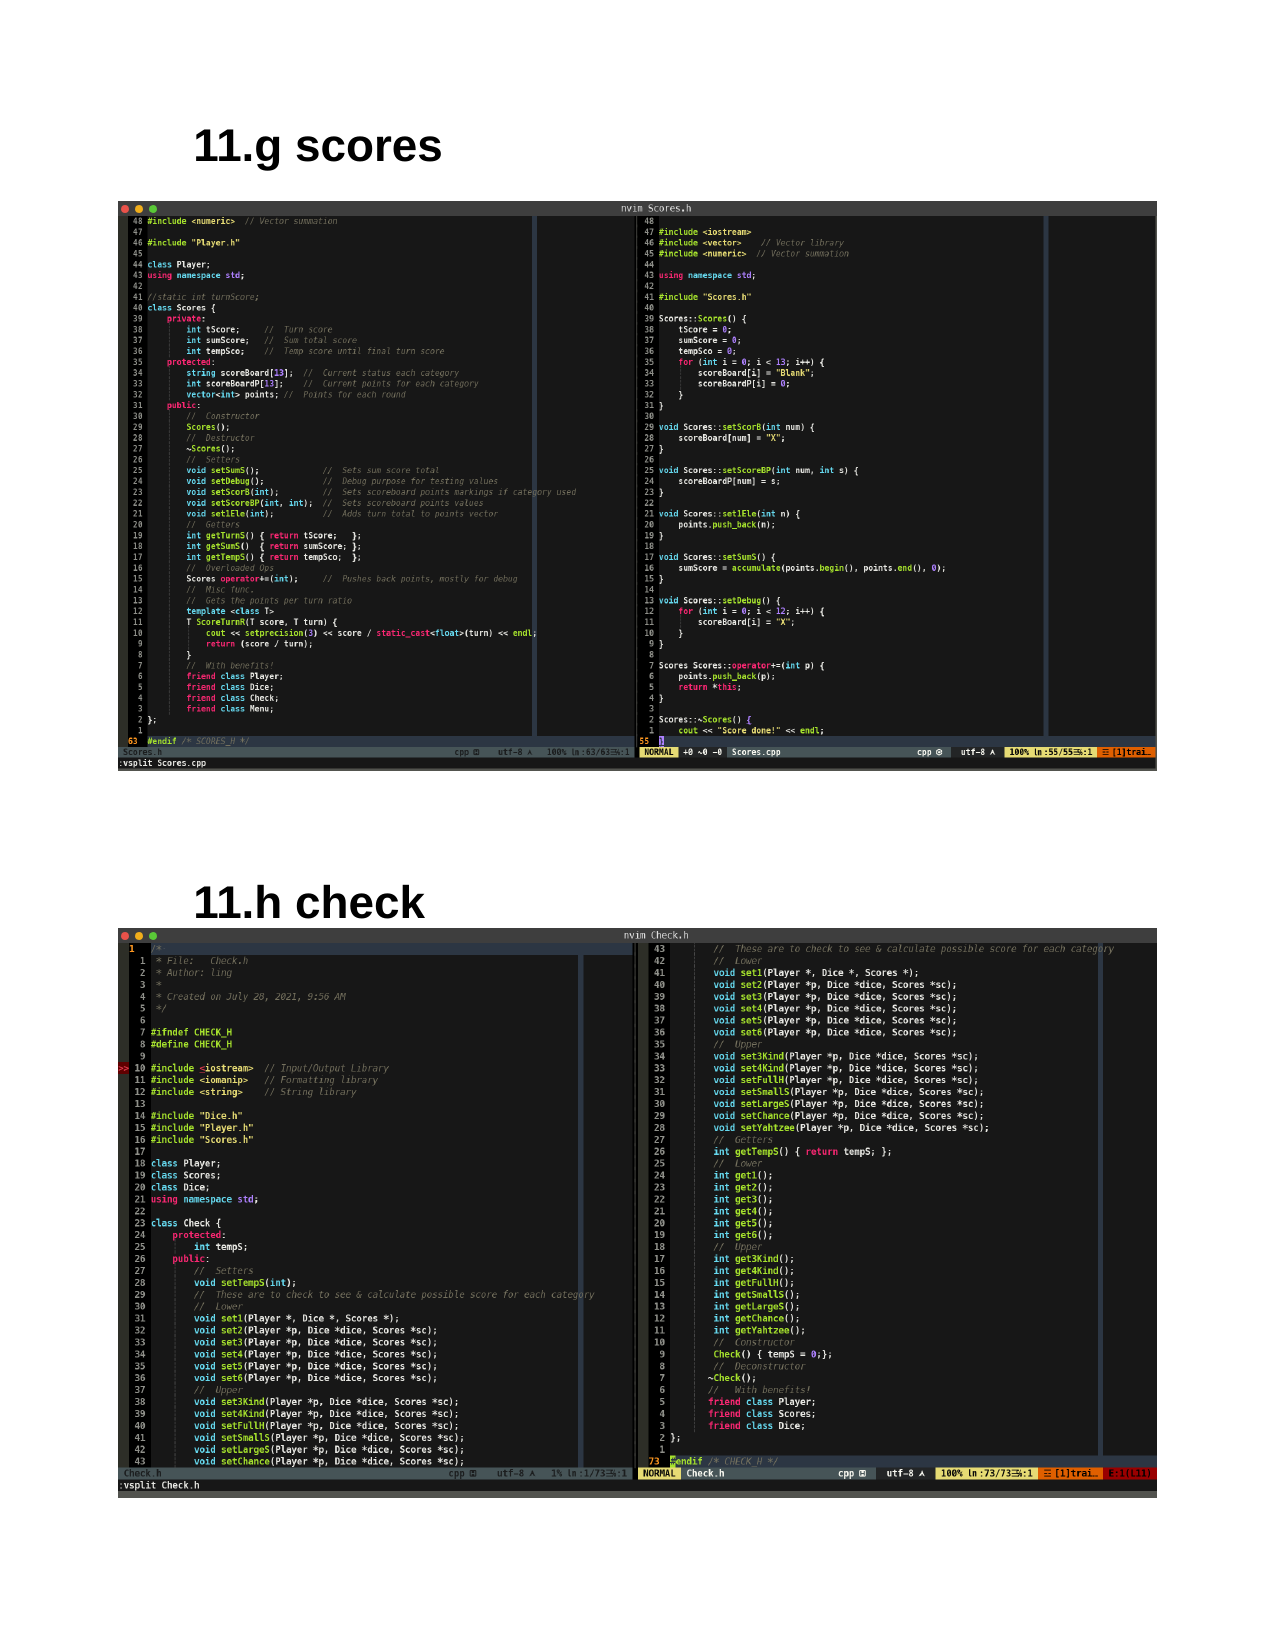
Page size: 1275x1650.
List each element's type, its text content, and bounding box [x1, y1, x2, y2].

picture [118, 928, 1157, 1498]
list 11.g scores [156, 118, 1157, 171]
list 11.h check [156, 876, 1157, 928]
picture [118, 201, 1157, 771]
